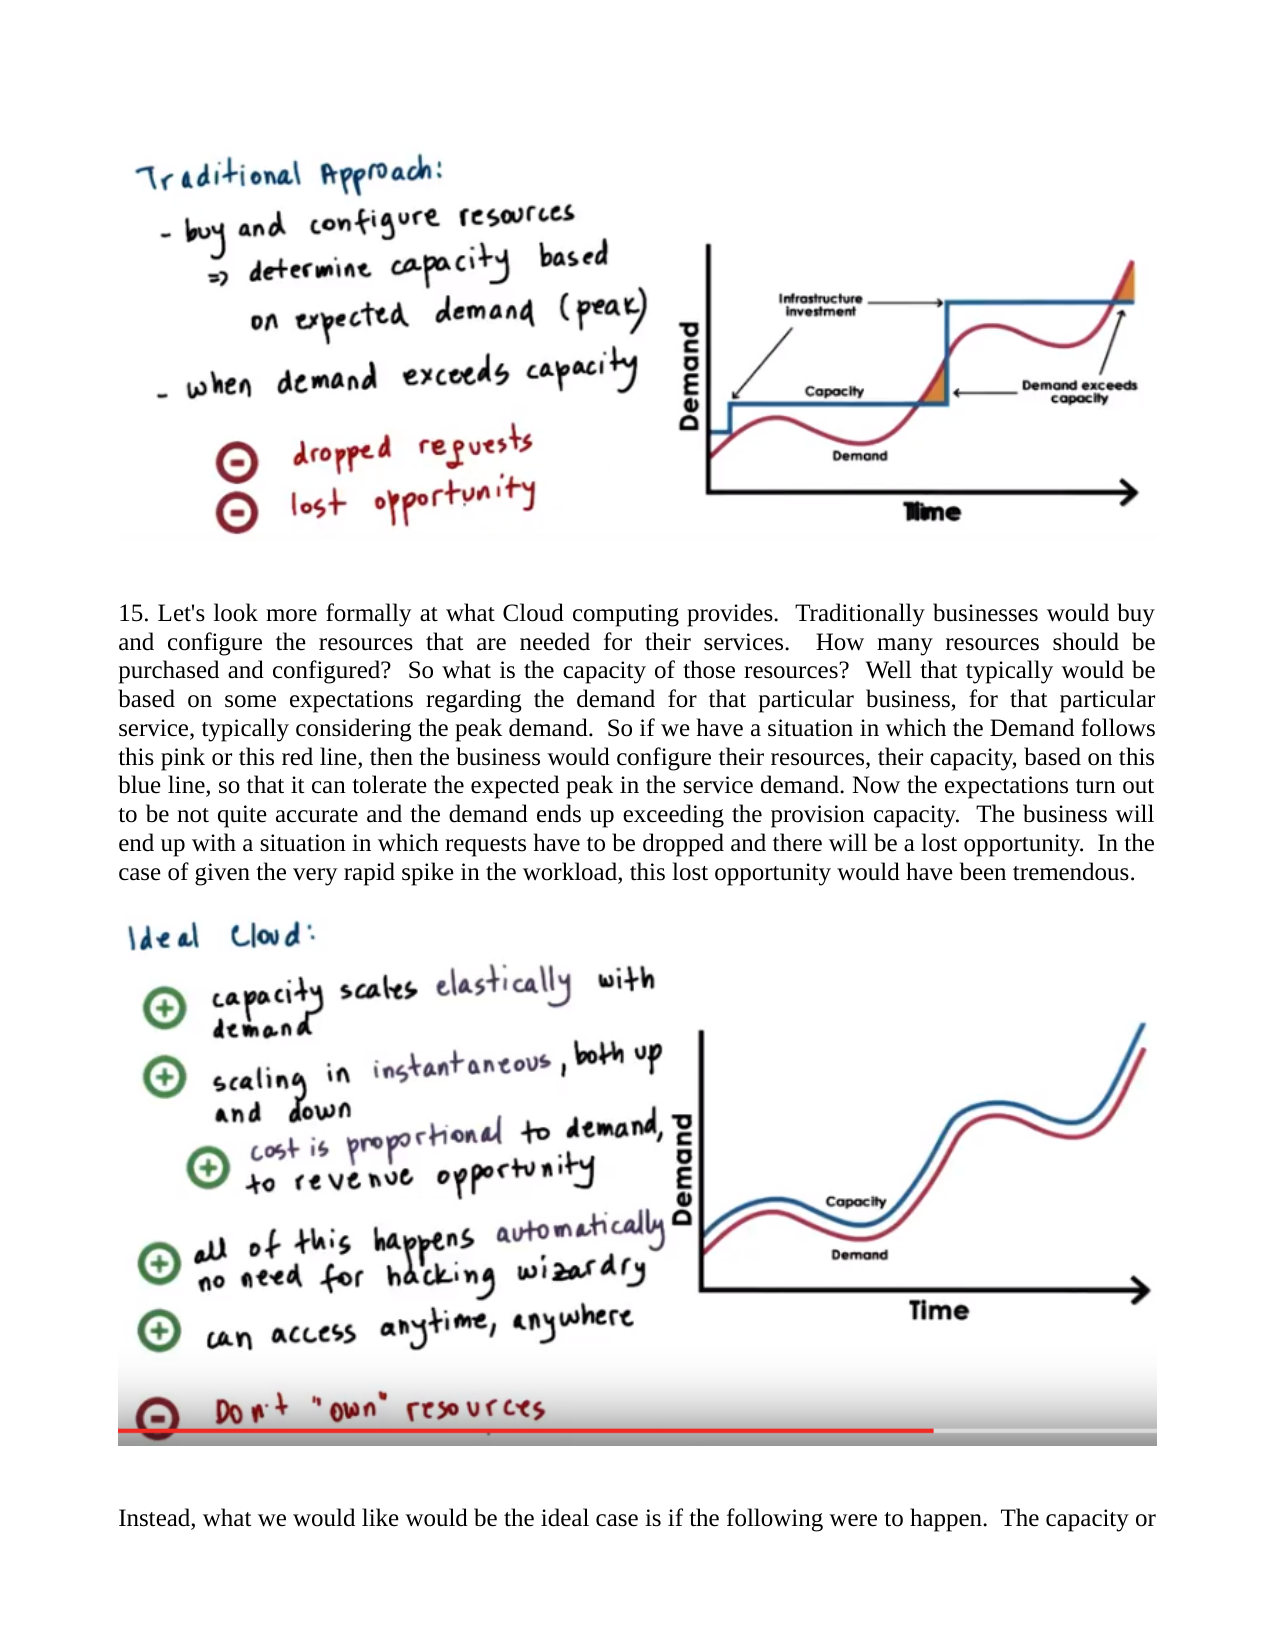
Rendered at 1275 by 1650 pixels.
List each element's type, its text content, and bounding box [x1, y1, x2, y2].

picture [118, 146, 1157, 541]
text 15. Let's look more formally at what Cloud computing provides. Traditionally businesses would buy and configure the resources that are needed for their services. How many resources should be purchased and configured? So what is the capacity of those resources? Well that typically would be based on some expectations regarding the demand for that particular business, for that particular service, typically considering the peak demand. So if we have a situation in which the Demand follows this pink or this red line, then the business would configure their resources, their capacity, based on this blue line, so that it can tolerate the expected peak in the service demand. Now the expectations turn out to be not quite accurate and the demand ends up exceeding the provision capacity. The business will end up with a situation in which requests have to be dropped and there will be a lost opportunity. In the case of given the very rapid spike in the workload, this lost opportunity would have been tremendous. [118, 598, 1157, 886]
picture [118, 914, 1157, 1446]
text Instead, what we would like would be the ideal case is if the following were to happen. The capacity or [118, 1503, 1157, 1532]
